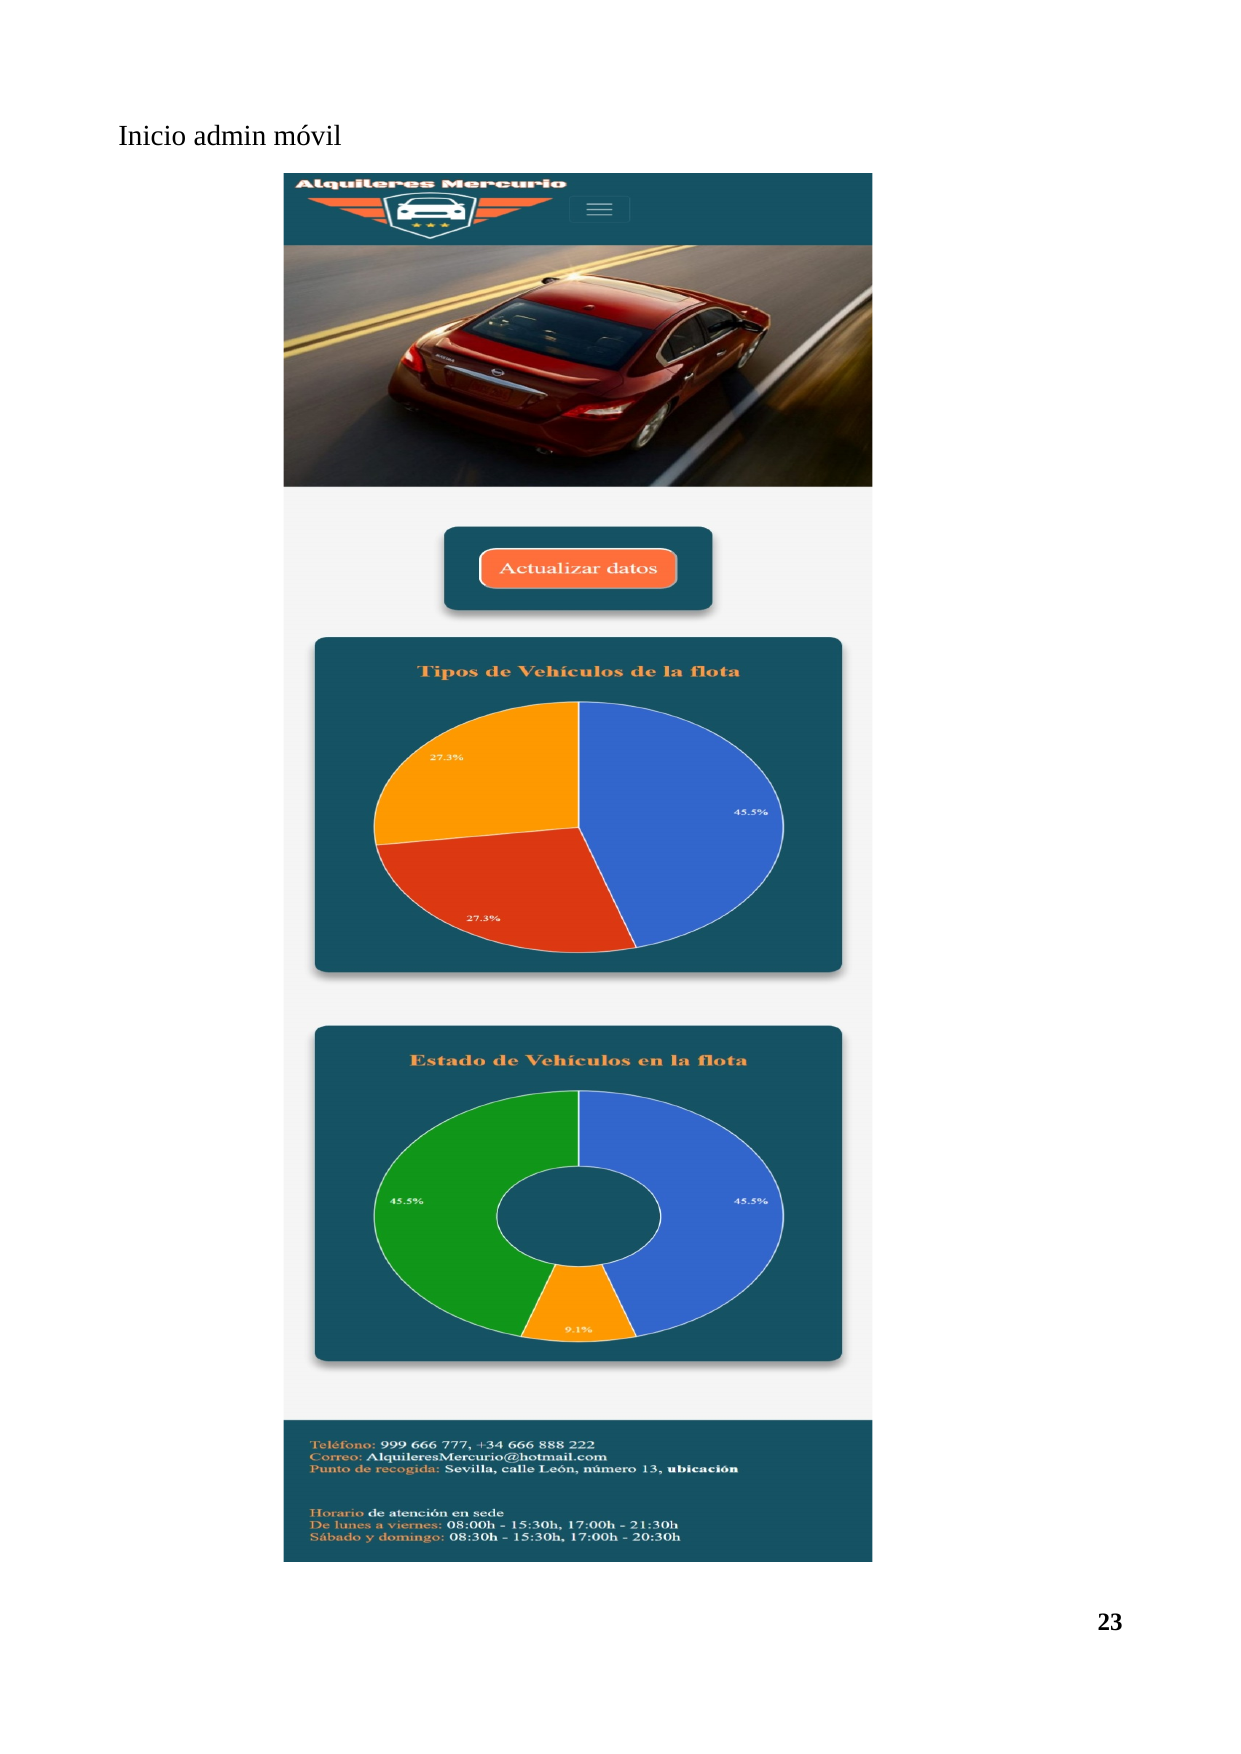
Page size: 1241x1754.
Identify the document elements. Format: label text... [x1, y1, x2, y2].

text Inicio admin móvil [118, 118, 1122, 152]
picture [283, 173, 873, 1562]
